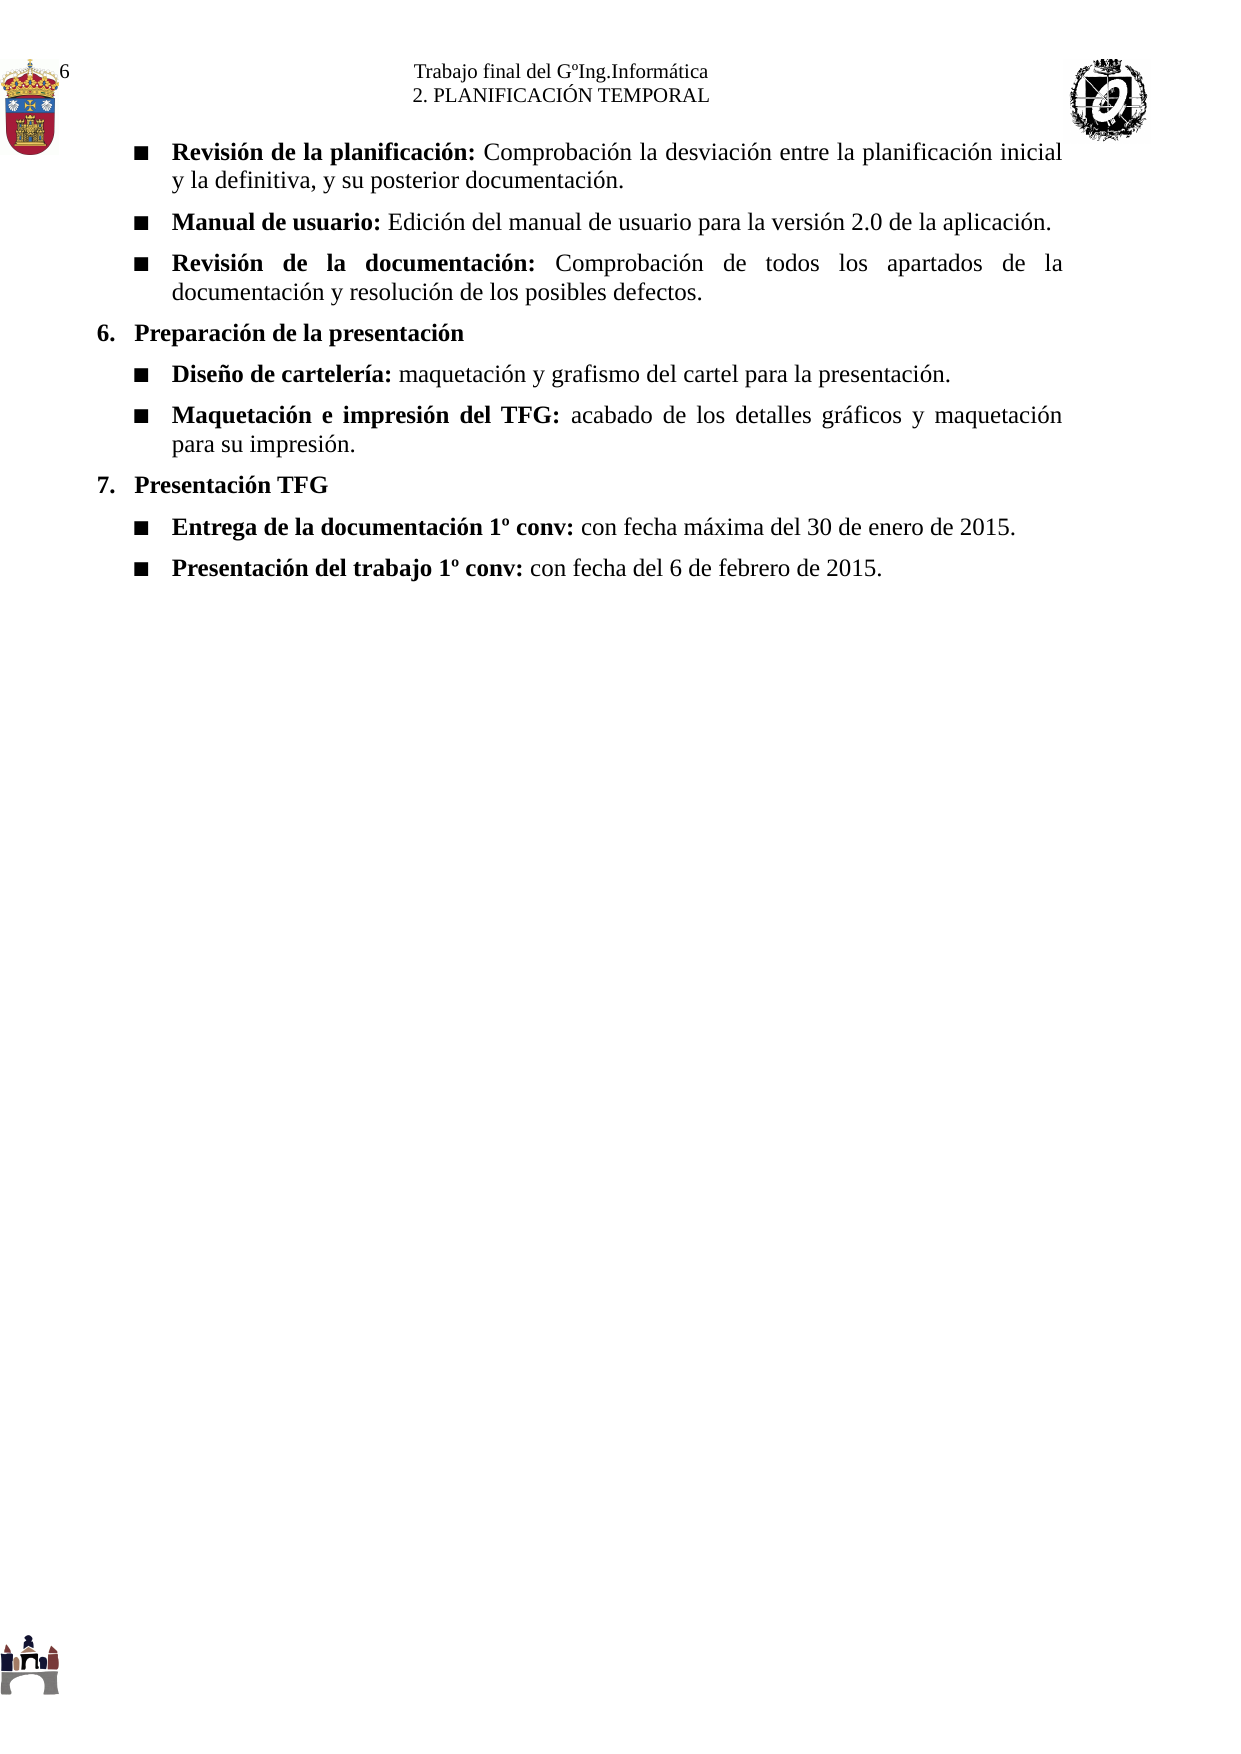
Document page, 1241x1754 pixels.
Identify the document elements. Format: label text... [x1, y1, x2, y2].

list Revisión de la documentación: Comprobación de todos los apartados de la documentación y resolución de los posibles defectos. [134, 248, 1063, 305]
list Presentación TFG [97, 470, 1063, 499]
list Manual de usuario: Edición del manual de usuario para la versión 2.0 de la aplicación. [134, 207, 1063, 235]
list Preparación de la presentación [97, 318, 1063, 347]
picture [0, 59, 59, 155]
list Presentación del trabajo 1º conv: con fecha del 6 de febrero de 2015. [134, 553, 1063, 582]
list Diseño de cartelería: maquetación y grafismo del cartel para la presentación. [134, 359, 1063, 388]
list Revisión de la planificación: Comprobación la desviación entre la planificación inicial y la definitiva, y su posterior documentación. [134, 137, 1063, 194]
list Maquetación e impresión del TFG: acabado de los detalles gráficos y maquetación para su impresión. [134, 400, 1063, 458]
picture [0, 1634, 59, 1695]
picture [1063, 59, 1152, 144]
list Entrega de la documentación 1º conv: con fecha máxima del 30 de enero de 2015. [134, 512, 1063, 540]
